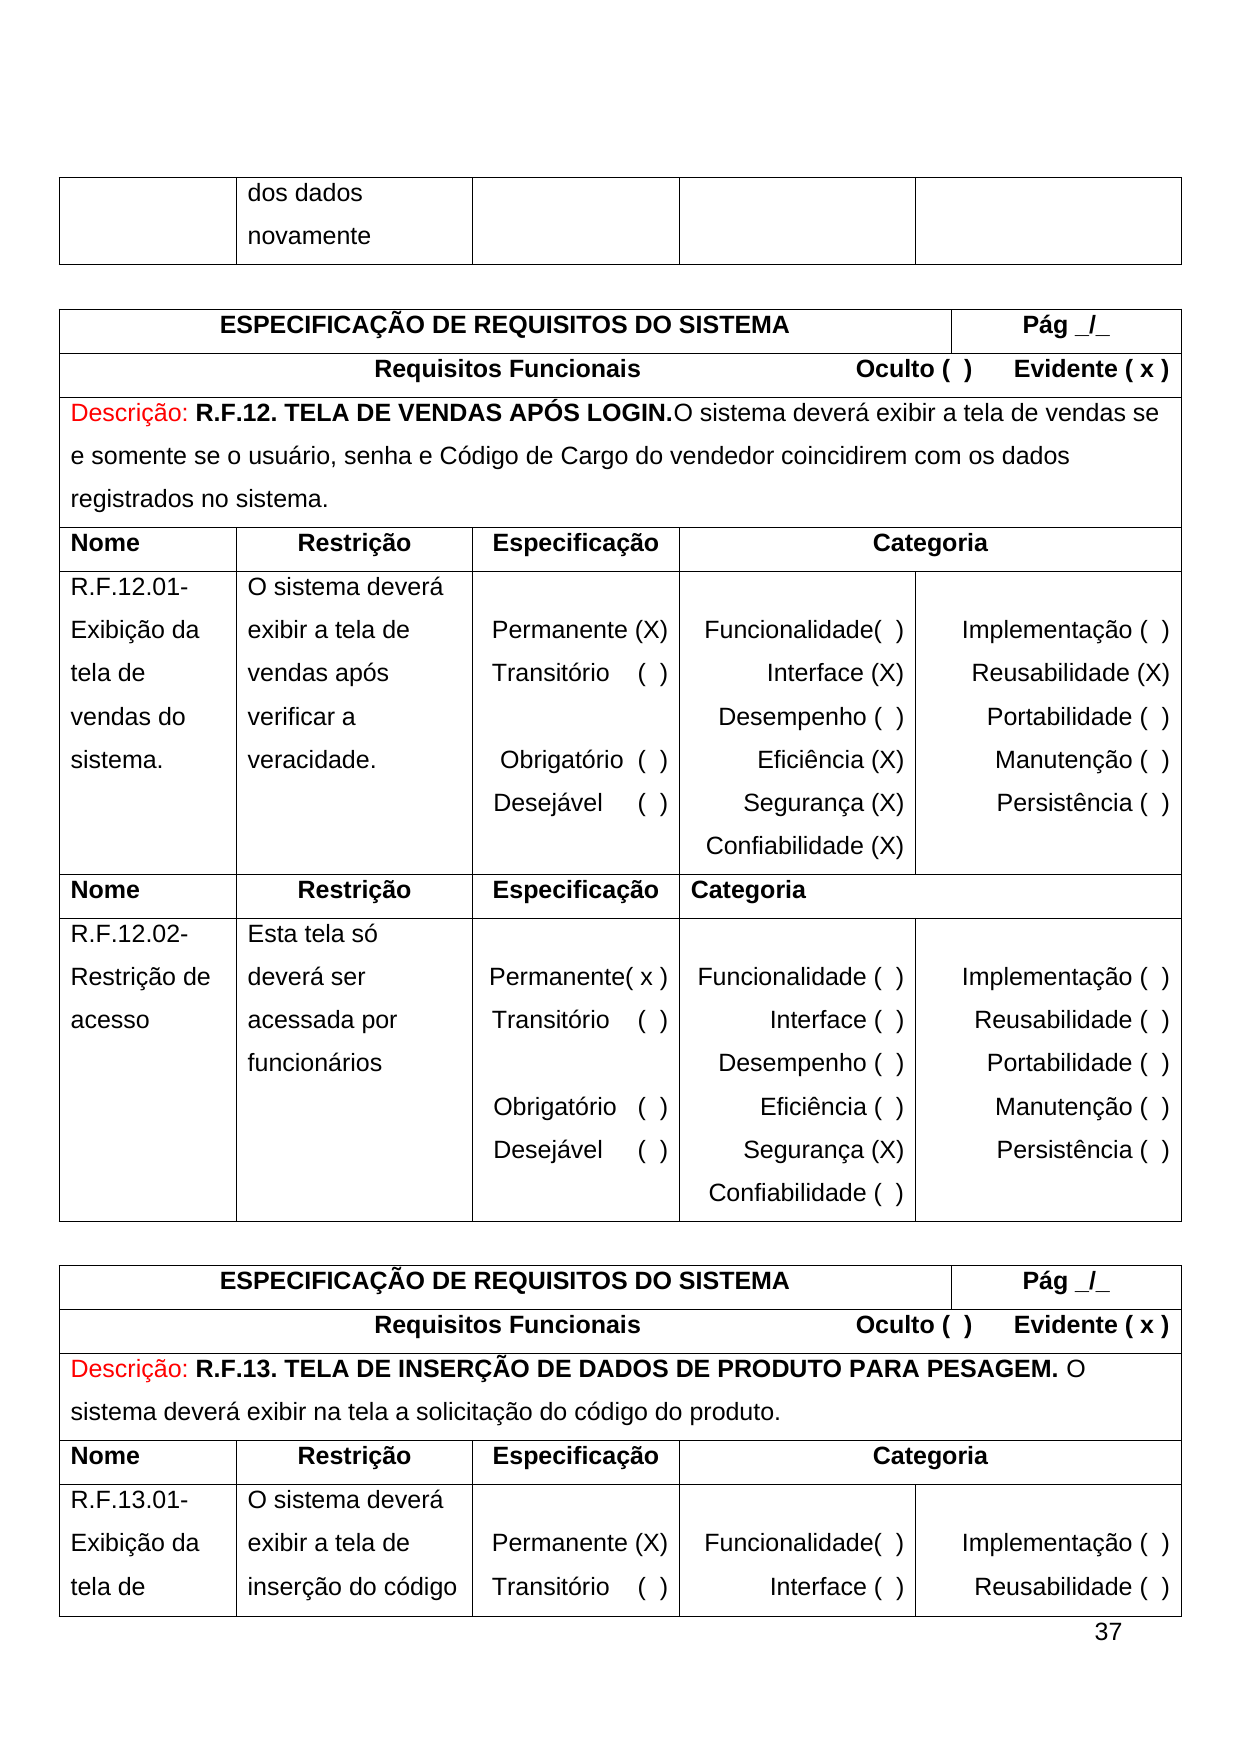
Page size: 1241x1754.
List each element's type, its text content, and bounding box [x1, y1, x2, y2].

table_cell Requisitos Funcionais Oculto ( ) Evidente ( x ) [60, 1310, 1181, 1353]
table_cell Restrição [237, 1441, 472, 1484]
table_cell Categoria [680, 528, 1181, 571]
table_cell Nome [60, 875, 236, 918]
table_cell Implementação ( ) Reusabilidade ( ) Portabilidade ( ) Manutenção ( ) Persistência ( ) [916, 919, 1181, 1221]
table_cell Categoria [680, 1441, 1181, 1484]
table_cell Esta tela só deverá ser acessada por funcionários [237, 919, 472, 1221]
table_header Pág _/_ [952, 310, 1181, 353]
table_cell [916, 178, 1181, 264]
table_cell Permanente (X) Transitório ( ) Obrigatório ( ) Desejável ( ) [473, 572, 679, 874]
table_cell Categoria [680, 875, 1181, 918]
table_cell Nome [60, 528, 236, 571]
table_cell R.F.12.02- Restrição de acesso [60, 919, 236, 1221]
table_cell dos dados novamente [237, 178, 472, 264]
table_header ESPECIFICAÇÃO DE REQUISITOS DO SISTEMA [60, 310, 951, 353]
table_cell Implementação ( ) Reusabilidade ( ) [916, 1485, 1181, 1616]
table_cell Especificação [473, 875, 679, 918]
table_cell Implementação ( ) Reusabilidade (X) Portabilidade ( ) Manutenção ( ) Persistência ( ) [916, 572, 1181, 874]
table_cell Descrição: R.F.13. TELA DE INSERÇÃO DE DADOS DE PRODUTO PARA PESAGEM. O sistema deverá exibir na tela a solicitação do código do produto. [60, 1354, 1181, 1440]
table_header Pág _/_ [952, 1266, 1181, 1309]
table_cell [60, 178, 236, 264]
table_cell Restrição [237, 875, 472, 918]
table_cell R.F.12.01- Exibição da tela de vendas do sistema. [60, 572, 236, 874]
table_cell Funcionalidade ( ) Interface ( ) Desempenho ( ) Eficiência ( ) Segurança (X) Confiabilidade ( ) [680, 919, 915, 1221]
table_header ESPECIFICAÇÃO DE REQUISITOS DO SISTEMA [60, 1266, 951, 1309]
table_cell Permanente (X) Transitório ( ) [473, 1485, 679, 1616]
table_cell Funcionalidade( ) Interface (X) Desempenho ( ) Eficiência (X) Segurança (X) Confiabilidade (X) [680, 572, 915, 874]
table_cell Requisitos Funcionais Oculto ( ) Evidente ( x ) [60, 354, 1181, 397]
table_cell Funcionalidade( ) Interface ( ) [680, 1485, 915, 1616]
table_cell Descrição: R.F.12. TELA DE VENDAS APÓS LOGIN.O sistema deverá exibir a tela de vendas se e somente se o usuário, senha e Código de Cargo do vendedor coincidirem com os dados registrados no sistema. [60, 398, 1181, 527]
table_cell O sistema deverá exibir a tela de vendas após verificar a veracidade. [237, 572, 472, 874]
table_cell Especificação [473, 528, 679, 571]
table_cell Nome [60, 1441, 236, 1484]
table_cell Permanente( x ) Transitório ( ) Obrigatório ( ) Desejável ( ) [473, 919, 679, 1221]
table_cell [680, 178, 915, 264]
table_cell O sistema deverá exibir a tela de inserção do código [237, 1485, 472, 1616]
table_cell Especificação [473, 1441, 679, 1484]
table_cell Restrição [237, 528, 472, 571]
table_cell R.F.13.01- Exibição da tela de [60, 1485, 236, 1616]
table_cell [473, 178, 679, 264]
